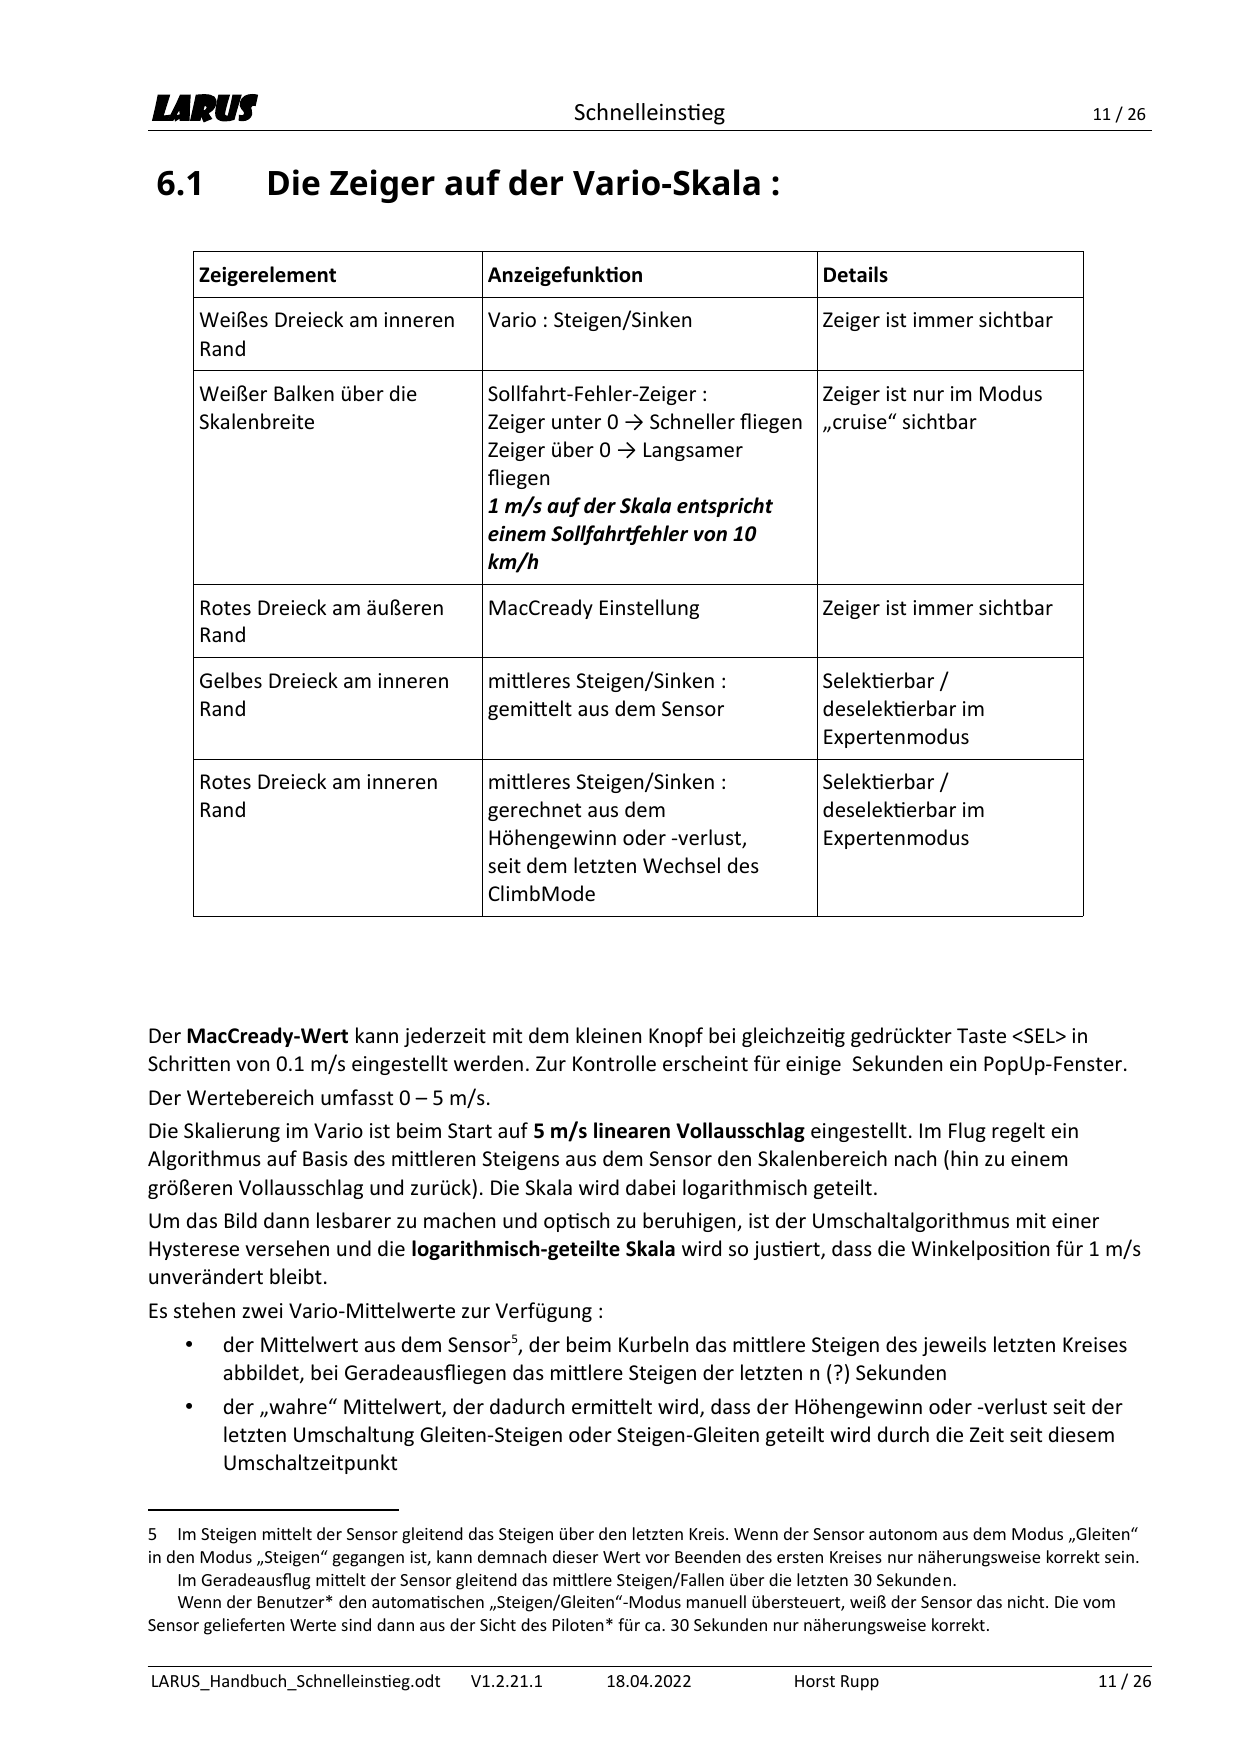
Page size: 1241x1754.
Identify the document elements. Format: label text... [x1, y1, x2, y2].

table_cell mittleres Steigen/Sinken : gemittelt aus dem Sensor [483, 658, 817, 759]
table_cell Rotes Dreieck am äußeren Rand [194, 585, 482, 657]
list Im Steigen mittelt der Sensor gleitend das Steigen über den letzten Kreis. Wenn der Sensor autonom aus dem Modus „Gleiten“ in den Modus „Steigen“ gegangen ist, kann demnach dieser Wert vor Beenden des ersten Kreises nur näherungsweise korrekt sein. Im Geradeausflug mittelt der Sensor gleitend das mittlere Steigen/Fallen über die letzten 30 Sekunden. Wenn der Benutzer* den automatischen „Steigen/Gleiten“-Modus manuell übersteuert, weiß der Sensor das nicht. Die vom Sensor gelieferten Werte sind dann aus der Sicht des Piloten* für ca. 30 Sekunden nur näherungsweise korrekt. [148, 1522, 1152, 1637]
table_cell Vario : Steigen/Sinken [483, 298, 817, 370]
table_cell Zeiger ist immer sichtbar [818, 585, 1083, 657]
table_cell MacCready Einstellung [483, 585, 817, 657]
table_cell Sollfahrt-Fehler-Zeiger : Zeiger unter 0 → Schneller fliegen Zeiger über 0 → Langsamer fliegen 1 m/s auf der Skala entspricht einem Sollfahrtfehler von 10 km/h [483, 371, 817, 584]
table_cell Selektierbar / deselektierbar im Expertenmodus [818, 658, 1083, 759]
list der Mittelwert aus dem Sensor, der beim Kurbeln das mittlere Steigen des jeweils letzten Kreises abbildet, bei Geradeausfliegen das mittlere Steigen der letzten n (?) Sekunden [185, 1330, 1152, 1386]
table_cell Weißes Dreieck am inneren Rand [194, 298, 482, 370]
list der „wahre“ Mittelwert, der dadurch ermittelt wird, dass der Höhengewinn oder -verlust seit der letzten Umschaltung Gleiten-Steigen oder Steigen-Gleiten geteilt wird durch die Zeit seit diesem Umschaltzeitpunkt [185, 1392, 1152, 1476]
subtitle Die Zeiger auf der Vario-Skala : [148, 131, 1152, 205]
table_cell Selektierbar / deselektierbar im Expertenmodus [818, 760, 1083, 916]
table_cell Weißer Balken über die Skalenbreite [194, 371, 482, 584]
table_header Zeigerelement [194, 252, 482, 297]
table_cell mittleres Steigen/Sinken : gerechnet aus dem Höhengewinn oder -verlust, seit dem letzten Wechsel des ClimbMode [483, 760, 817, 916]
text Um das Bild dann lesbarer zu machen und optisch zu beruhigen, ist der Umschaltalgorithmus mit einer Hysterese versehen und die logarithmisch-geteilte Skala wird so justiert, dass die Winkelposition für 1 m/s unverändert bleibt. [148, 1206, 1152, 1291]
table_cell Zeiger ist nur im Modus „cruise“ sichtbar [818, 371, 1083, 584]
text Der Wertebereich umfasst 0 – 5 m/s. [148, 1083, 1152, 1111]
table_cell Gelbes Dreieck am inneren Rand [194, 658, 482, 759]
text Die Skalierung im Vario ist beim Start auf 5 m/s linearen Vollausschlag eingestellt. Im Flug regelt ein Algorithmus auf Basis des mittleren Steigens aus dem Sensor den Skalenbereich nach (hin zu einem größeren Vollausschlag und zurück). Die Skala wird dabei logarithmisch geteilt. [148, 1117, 1152, 1201]
table_header Anzeigefunktion [483, 252, 817, 297]
table_header Details [818, 252, 1083, 297]
table_cell Zeiger ist immer sichtbar [818, 298, 1083, 370]
table_cell Rotes Dreieck am inneren Rand [194, 760, 482, 916]
text Der MacCready-Wert kann jederzeit mit dem kleinen Knopf bei gleichzeitig gedrückter Taste <SEL> in Schritten von 0.1 m/s eingestellt werden. Zur Kontrolle erscheint für einige Sekunden ein PopUp-Fenster. [148, 1021, 1152, 1077]
text Es stehen zwei Vario-Mittelwerte zur Verfügung : [148, 1296, 1152, 1324]
